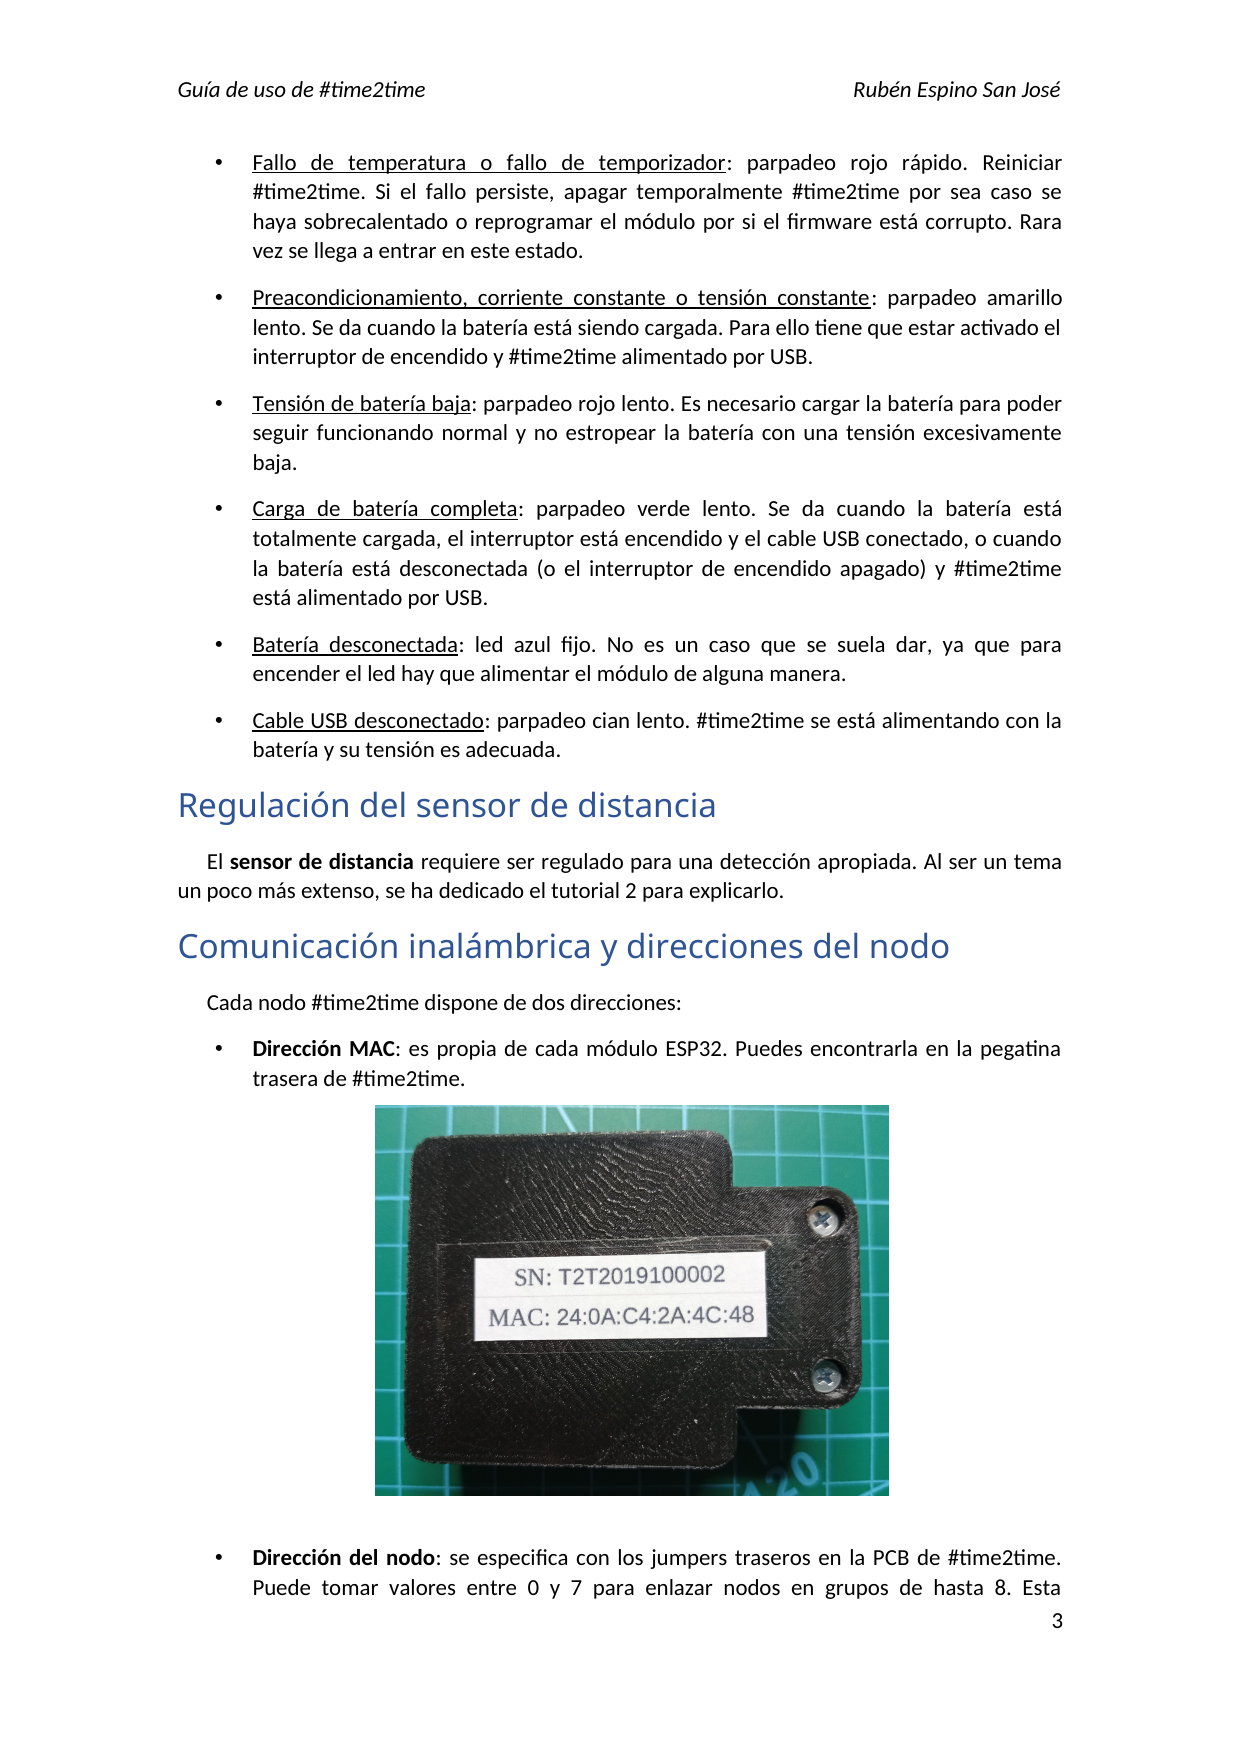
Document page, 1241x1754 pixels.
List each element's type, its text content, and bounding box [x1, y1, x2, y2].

text El sensor de distancia requiere ser regulado para una detección apropiada. Al ser un tema un poco más extenso, se ha dedicado el tutorial 2 para explicarlo. [177, 847, 1063, 904]
list Batería desconectada: led azul fijo. No es un caso que se suela dar, ya que para encender el led hay que alimentar el módulo de alguna manera. [215, 630, 1063, 688]
list Preacondicionamiento, corriente constante o tensión constante: parpadeo amarillo lento. Se da cuando la batería está siendo cargada. Para ello tiene que estar activado el interruptor de encendido y #time2time alimentado por USB. [215, 283, 1063, 370]
picture [375, 1105, 889, 1496]
text Cada nodo #time2time dispone de dos direcciones: [177, 988, 1063, 1016]
list Dirección MAC: es propia de cada módulo ESP32. Puedes encontrarla en la pegatina trasera de #time2time. [215, 1034, 1063, 1092]
list Cable USB desconectado: parpadeo cian lento. #time2time se está alimentando con la batería y su tensión es adecuada. [215, 706, 1063, 764]
list Dirección del nodo: se especifica con los jumpers traseros en la PCB de #time2time. Puede tomar valores entre 0 y 7 para enlazar nodos en grupos de hasta 8. Esta [215, 1543, 1063, 1601]
list Tensión de batería baja: parpadeo rojo lento. Es necesario cargar la batería para poder seguir funcionando normal y no estropear la batería con una tensión excesivamente baja. [215, 389, 1063, 476]
text Regulación del sensor de distancia [177, 782, 1063, 827]
text Comunicación inalámbrica y direcciones del nodo [177, 923, 1063, 968]
list Fallo de temperatura o fallo de temporizador: parpadeo rojo rápido. Reiniciar #time2time. Si el fallo persiste, apagar temporalmente #time2time por sea caso se haya sobrecalentado o reprogramar el módulo por si el firmware está corrupto. Rara vez se llega a entrar en este estado. [215, 148, 1063, 265]
list Carga de batería completa: parpadeo verde lento. Se da cuando la batería está totalmente cargada, el interruptor está encendido y el cable USB conectado, o cuando la batería está desconectada (o el interruptor de encendido apagado) y #time2time está alimentado por USB. [215, 494, 1063, 612]
